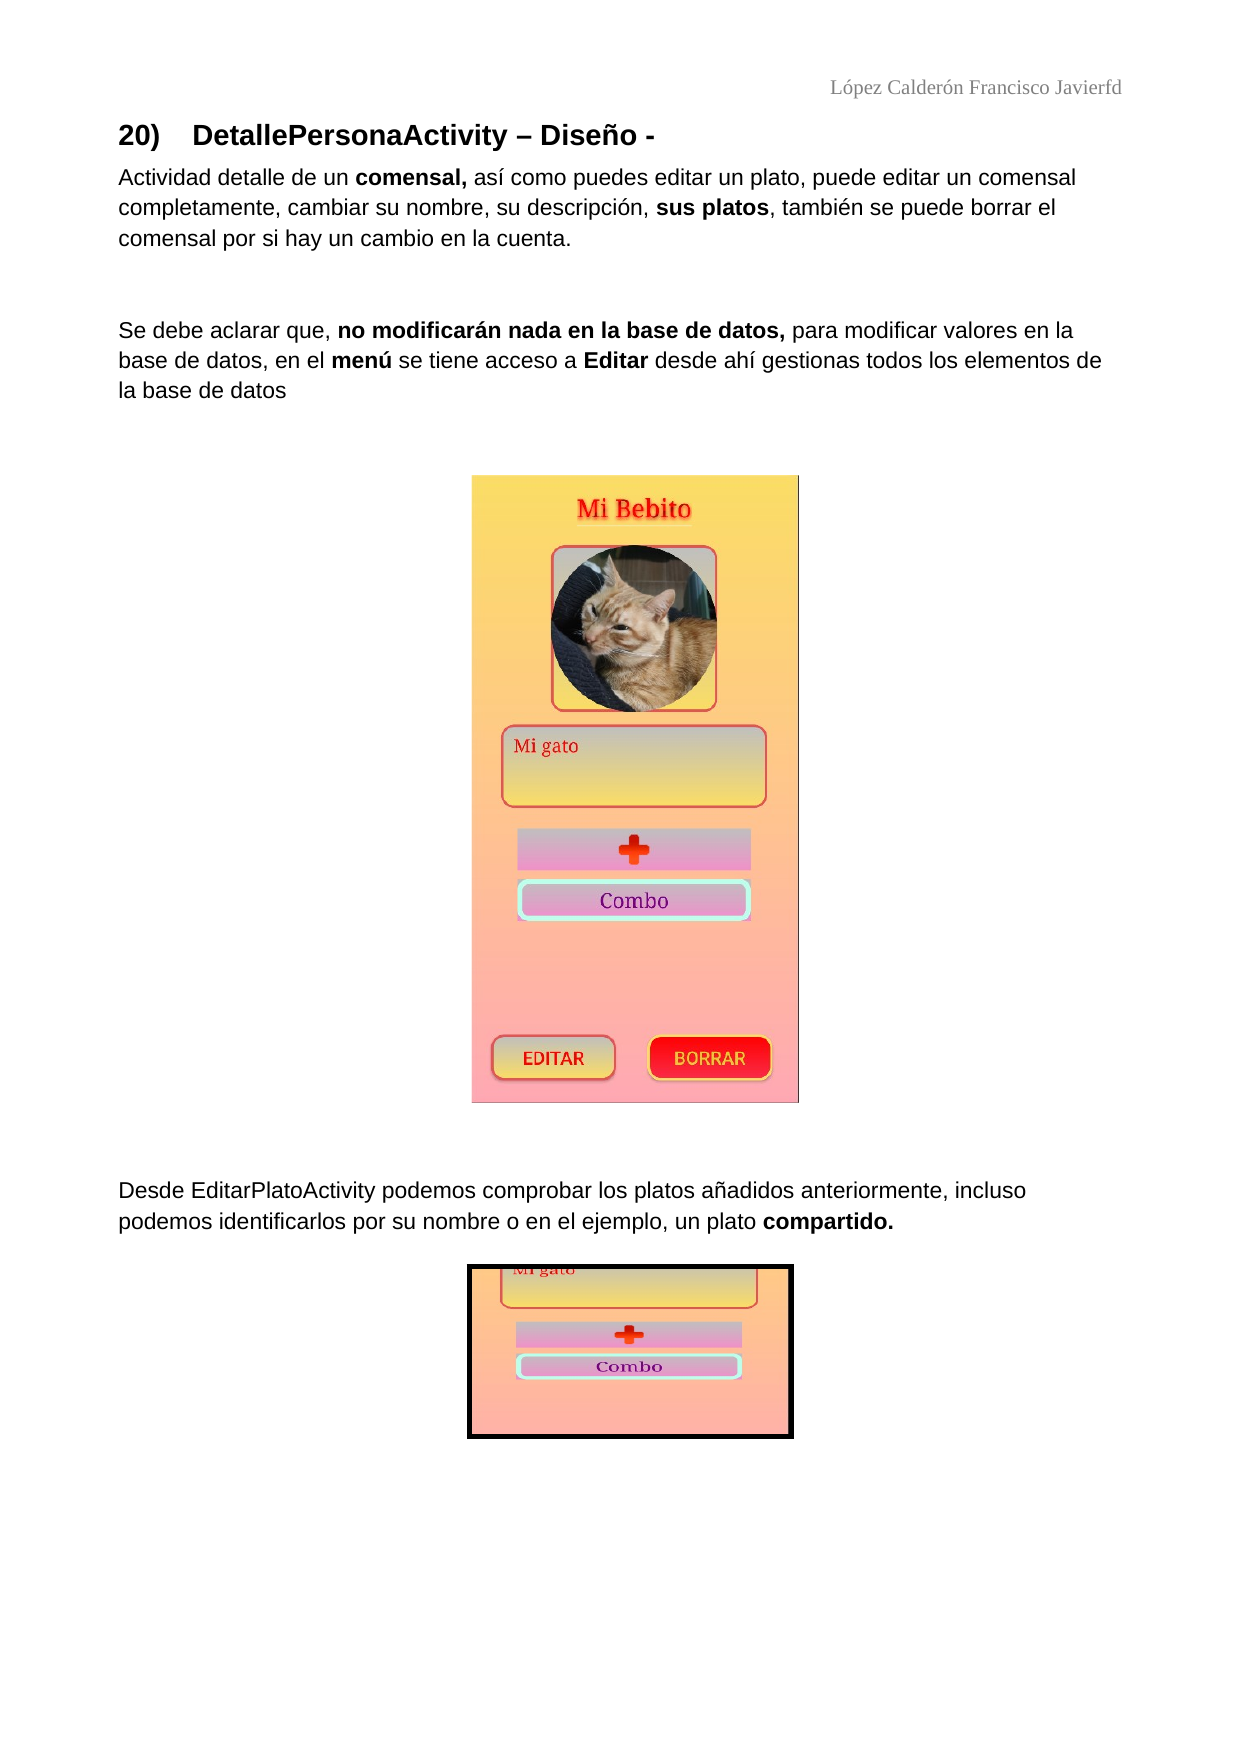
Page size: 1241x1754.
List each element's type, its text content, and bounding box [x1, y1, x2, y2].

text Se debe aclarar que, no modificarán nada en la base de datos, para modificar valores en la base de datos, en el menú se tiene acceso a Editar desde ahí gestionas todos los elementos de la base de datos [118, 317, 1122, 404]
subtitle DetallePersonaActivity – Diseño - [118, 118, 1122, 152]
text Desde EditarPlatoActivity podemos comprobar los platos añadidos anteriormente, incluso podemos identificarlos por su nombre o en el ejemplo, un plato compartido. [118, 1177, 1122, 1234]
picture [472, 1269, 789, 1434]
picture [471, 475, 799, 1103]
text Actividad detalle de un comensal, así como puedes editar un plato, puede editar un comensal completamente, cambiar su nombre, su descripción, sus platos, también se puede borrar el comensal por si hay un cambio en la cuenta. [118, 164, 1122, 251]
